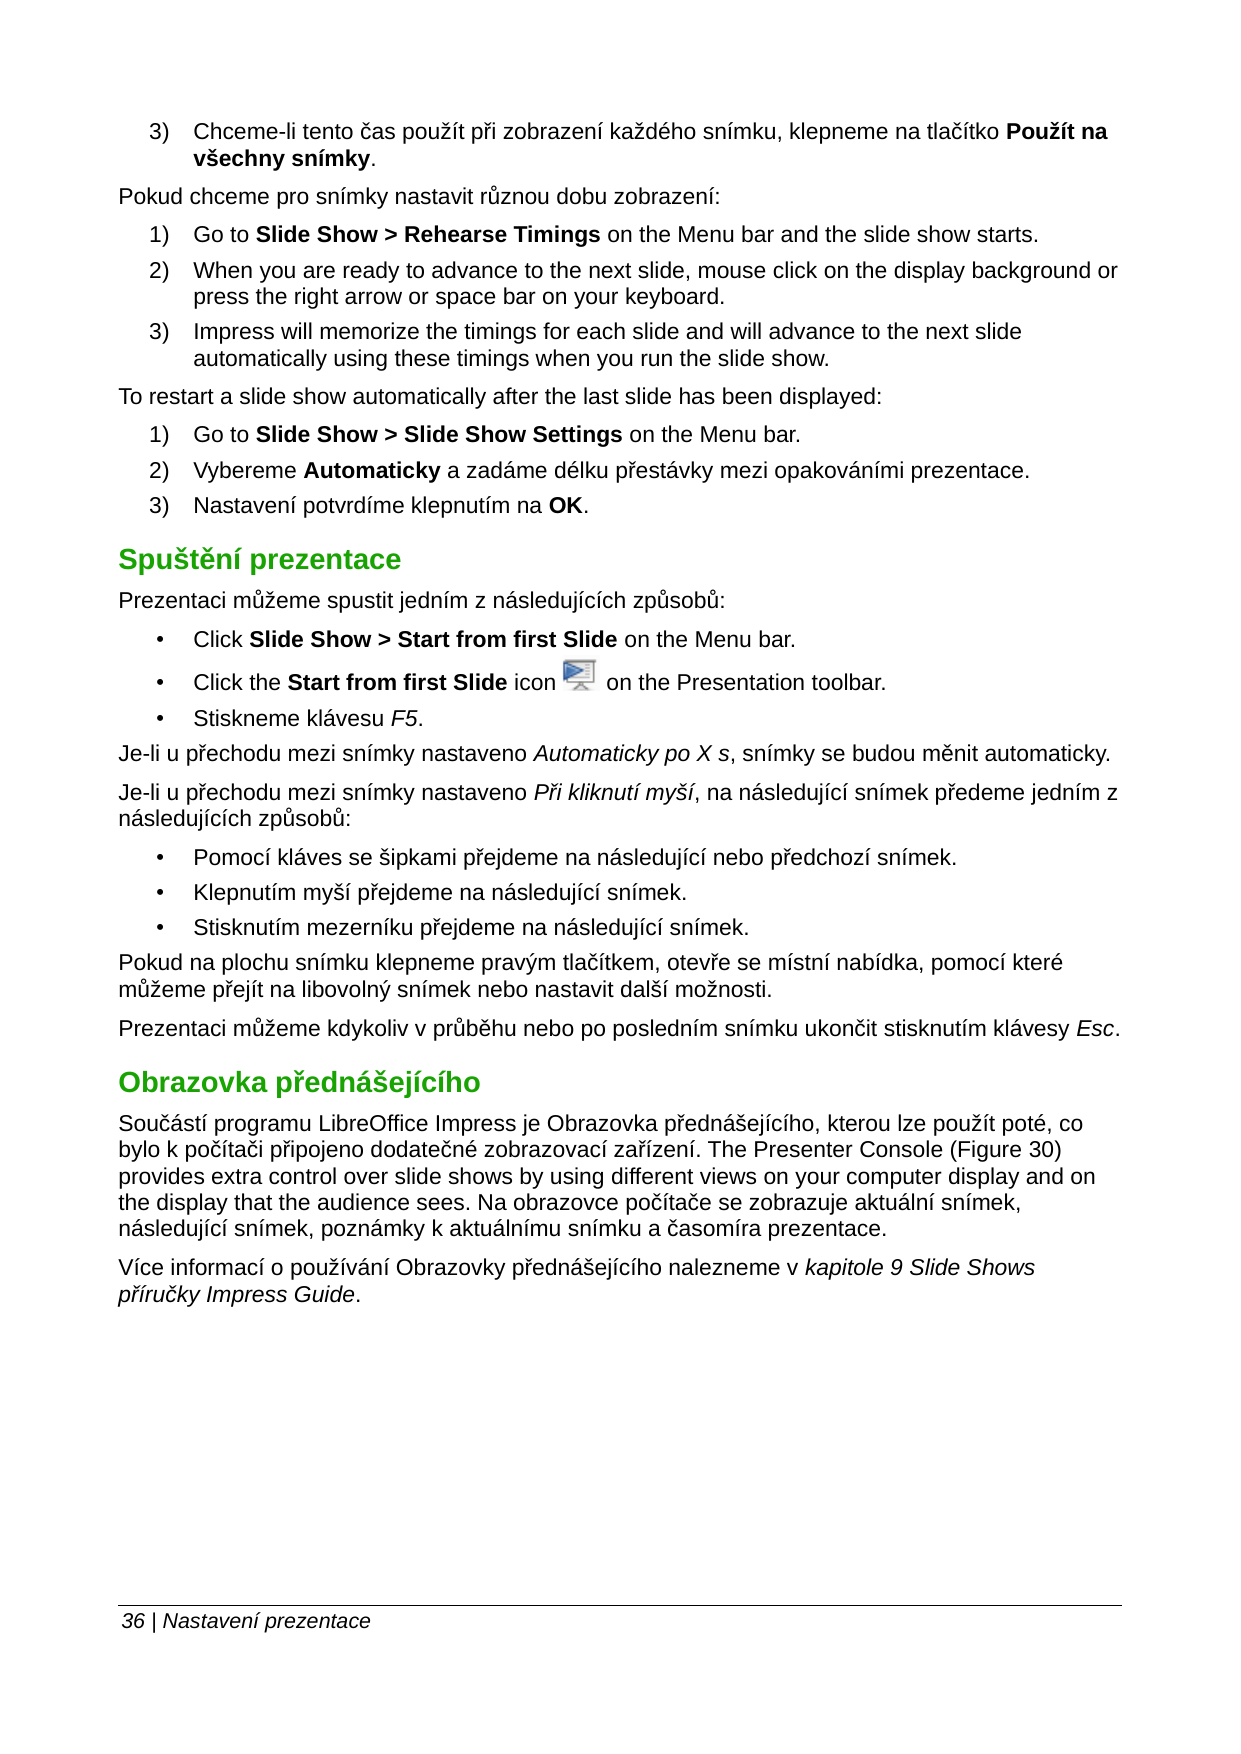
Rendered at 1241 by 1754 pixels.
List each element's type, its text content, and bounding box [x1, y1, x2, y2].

list Go to Slide Show > Rehearse Timings on the Menu bar and the slide show starts. [169, 221, 1122, 248]
list Vybereme Automaticky a zadáme délku přestávky mezi opakováními prezentace. [169, 457, 1122, 483]
list Impress will memorize the timings for each slide and will advance to the next slide automatically using these timings when you run the slide show. [169, 318, 1122, 371]
list Click the Start from first Slide icon on the Presentation toolbar. [156, 655, 1122, 696]
list Go to Slide Show > Slide Show Settings on the Menu bar. [169, 421, 1122, 448]
text Více informací o používání Obrazovky přednášejícího nalezneme v kapitole 9 Slide Shows příručky Impress Guide. [118, 1254, 1122, 1307]
list Click Slide Show > Start from first Slide on the Menu bar. [156, 626, 1122, 652]
list Je-li u přechodu mezi snímky nastaveno Při kliknutí myší, na následující snímek předeme jedním z následujících způsobů: [118, 778, 1122, 831]
text Součástí programu LibreOffice Impress je Obrazovka přednášejícího, kterou lze použít poté, co bylo k počítači připojeno dodatečné zobrazovací zařízení. The Presenter Console (Figure 30) provides extra control over slide shows by using different views on your computer display and on the display that the audience sees. Na obrazovce počítače se zobrazuje aktuální snímek, následující snímek, poznámky k aktuálnímu snímku a časomíra prezentace. [118, 1110, 1122, 1242]
list To restart a slide show automatically after the last slide has been displayed: [118, 383, 1122, 409]
list Pomocí kláves se šipkami přejdeme na následující nebo předchozí snímek. [156, 844, 1122, 870]
list Pokud chceme pro snímky nastavit různou dobu zobrazení: [118, 183, 1122, 209]
list When you are ready to advance to the next slide, mouse click on the display background or press the right arrow or space bar on your keyboard. [169, 257, 1122, 309]
list Stiskneme klávesu F5. [156, 704, 1122, 731]
text Je-li u přechodu mezi snímky nastaveno Automaticky po X s, snímky se budou měnit automaticky. [118, 740, 1122, 766]
list Stisknutím mezerníku přejdeme na následující snímek. [156, 914, 1122, 941]
list Chceme-li tento čas použít při zobrazení každého snímku, klepneme na tlačítko Použít na všechny snímky. [169, 118, 1122, 171]
list Prezentaci můžeme spustit jedním z následujících způsobů: [118, 587, 1122, 613]
list Nastavení potvrdíme klepnutím na OK. [169, 492, 1122, 518]
text Prezentaci můžeme kdykoliv v průběhu nebo po posledním snímku ukončit stisknutím klávesy Esc. [118, 1014, 1122, 1041]
list Klepnutím myší přejdeme na následující snímek. [156, 879, 1122, 905]
text Pokud na plochu snímku klepneme pravým tlačítkem, otevře se místní nabídka, pomocí které můžeme přejít na libovolný snímek nebo nastavit další možnosti. [118, 949, 1122, 1002]
subtitle Spuštění prezentace [118, 542, 1122, 575]
subtitle Obrazovka přednášejícího [118, 1064, 1122, 1098]
